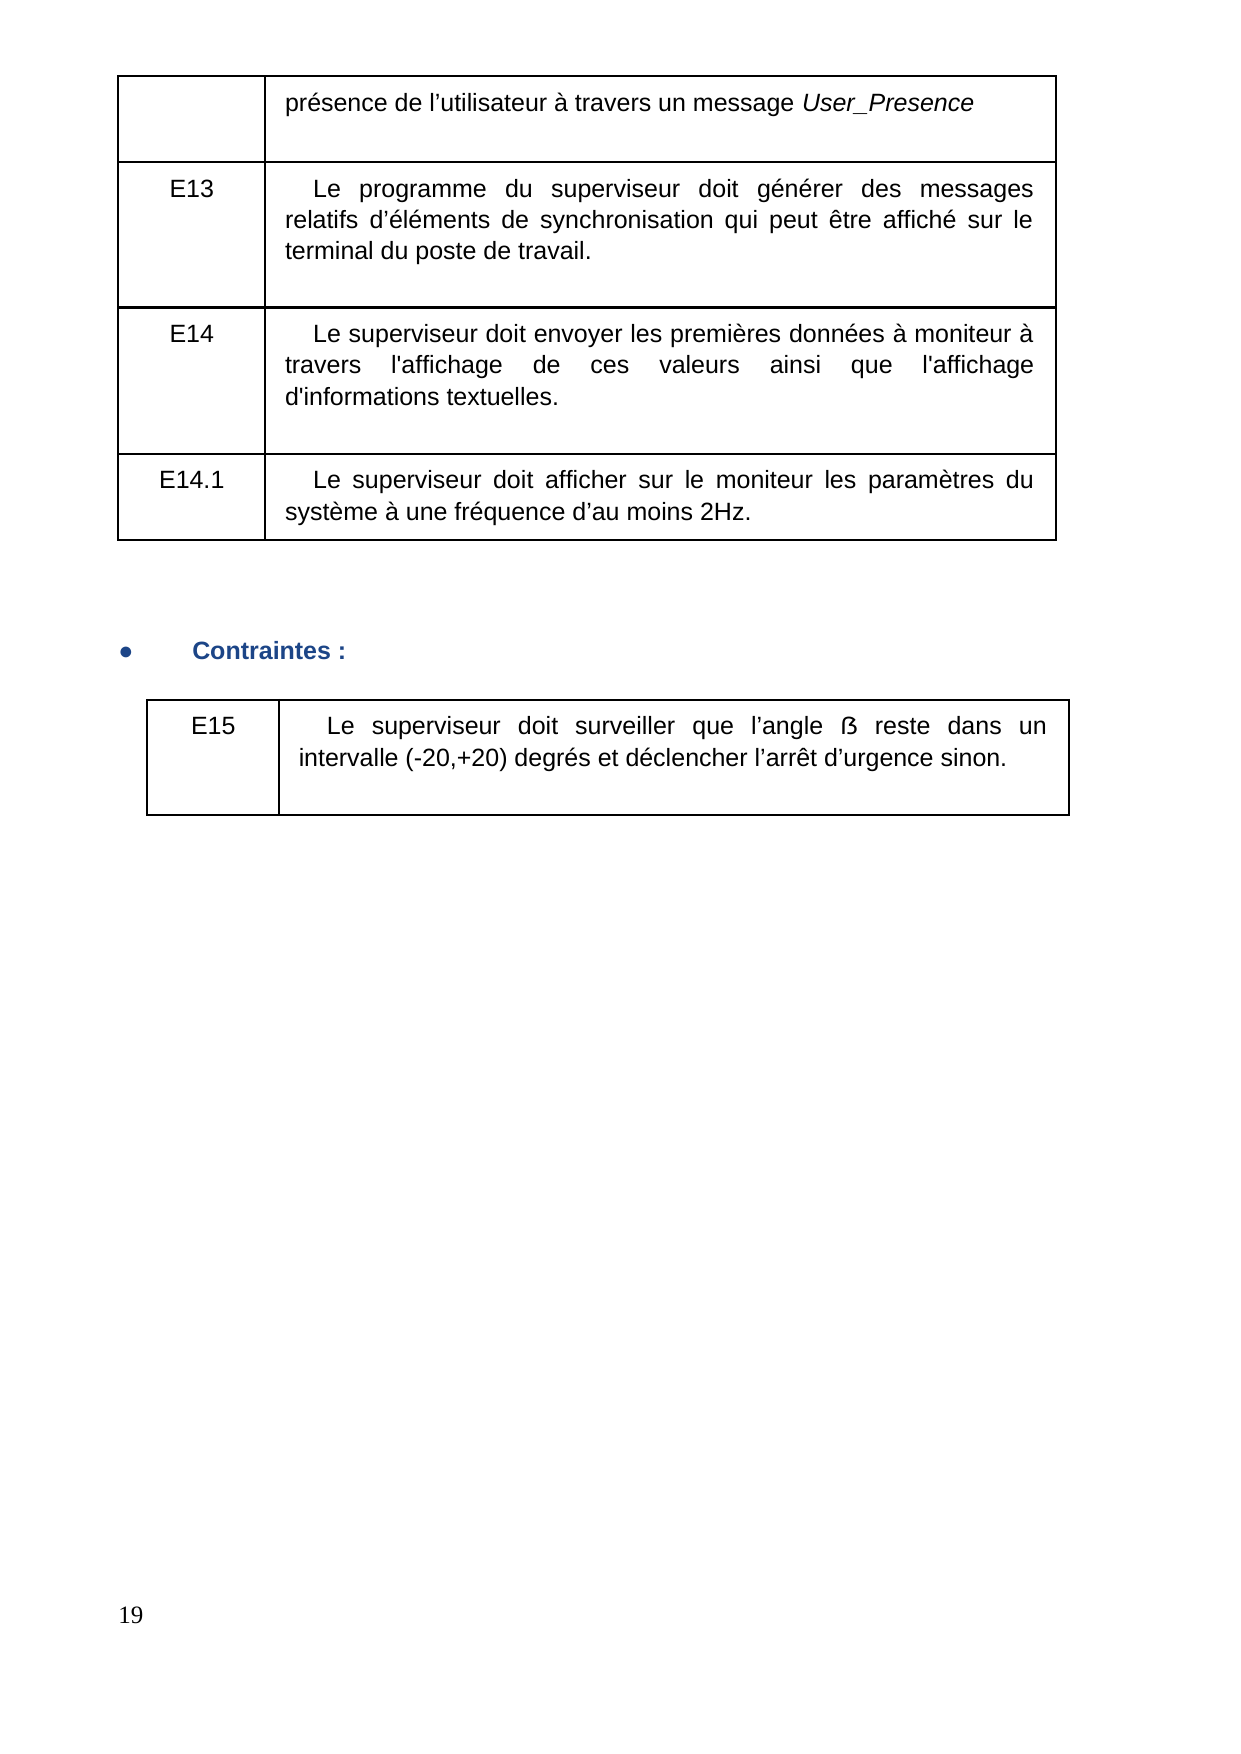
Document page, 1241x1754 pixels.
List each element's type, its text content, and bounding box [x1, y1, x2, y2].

table_cell E14.1 [119, 455, 264, 539]
list Contraintes : [118, 636, 1112, 664]
table_cell Le superviseur doit afficher sur le moniteur les paramètres du système à une fréquence d’au moins 2Hz. [266, 455, 1055, 539]
table_cell E14 [119, 309, 264, 453]
table_cell Le superviseur doit envoyer les premières données à moniteur à travers l'affichage de ces valeurs ainsi que l'affichage d'informations textuelles. [266, 309, 1055, 453]
table_cell Le programme du superviseur doit générer des messages relatifs d’éléments de synchronisation qui peut être affiché sur le terminal du poste de travail. [266, 163, 1055, 306]
table_cell E13 [119, 163, 264, 306]
table_cell présence de l’utilisateur à travers un message User_Presence [266, 77, 1055, 161]
table_header Le superviseur doit surveiller que l’angle ẞ reste dans un intervalle (-20,+20) degrés et déclencher l’arrêt d’urgence sinon. [280, 701, 1068, 813]
table_header E15 [148, 701, 278, 813]
table_cell [119, 77, 264, 161]
